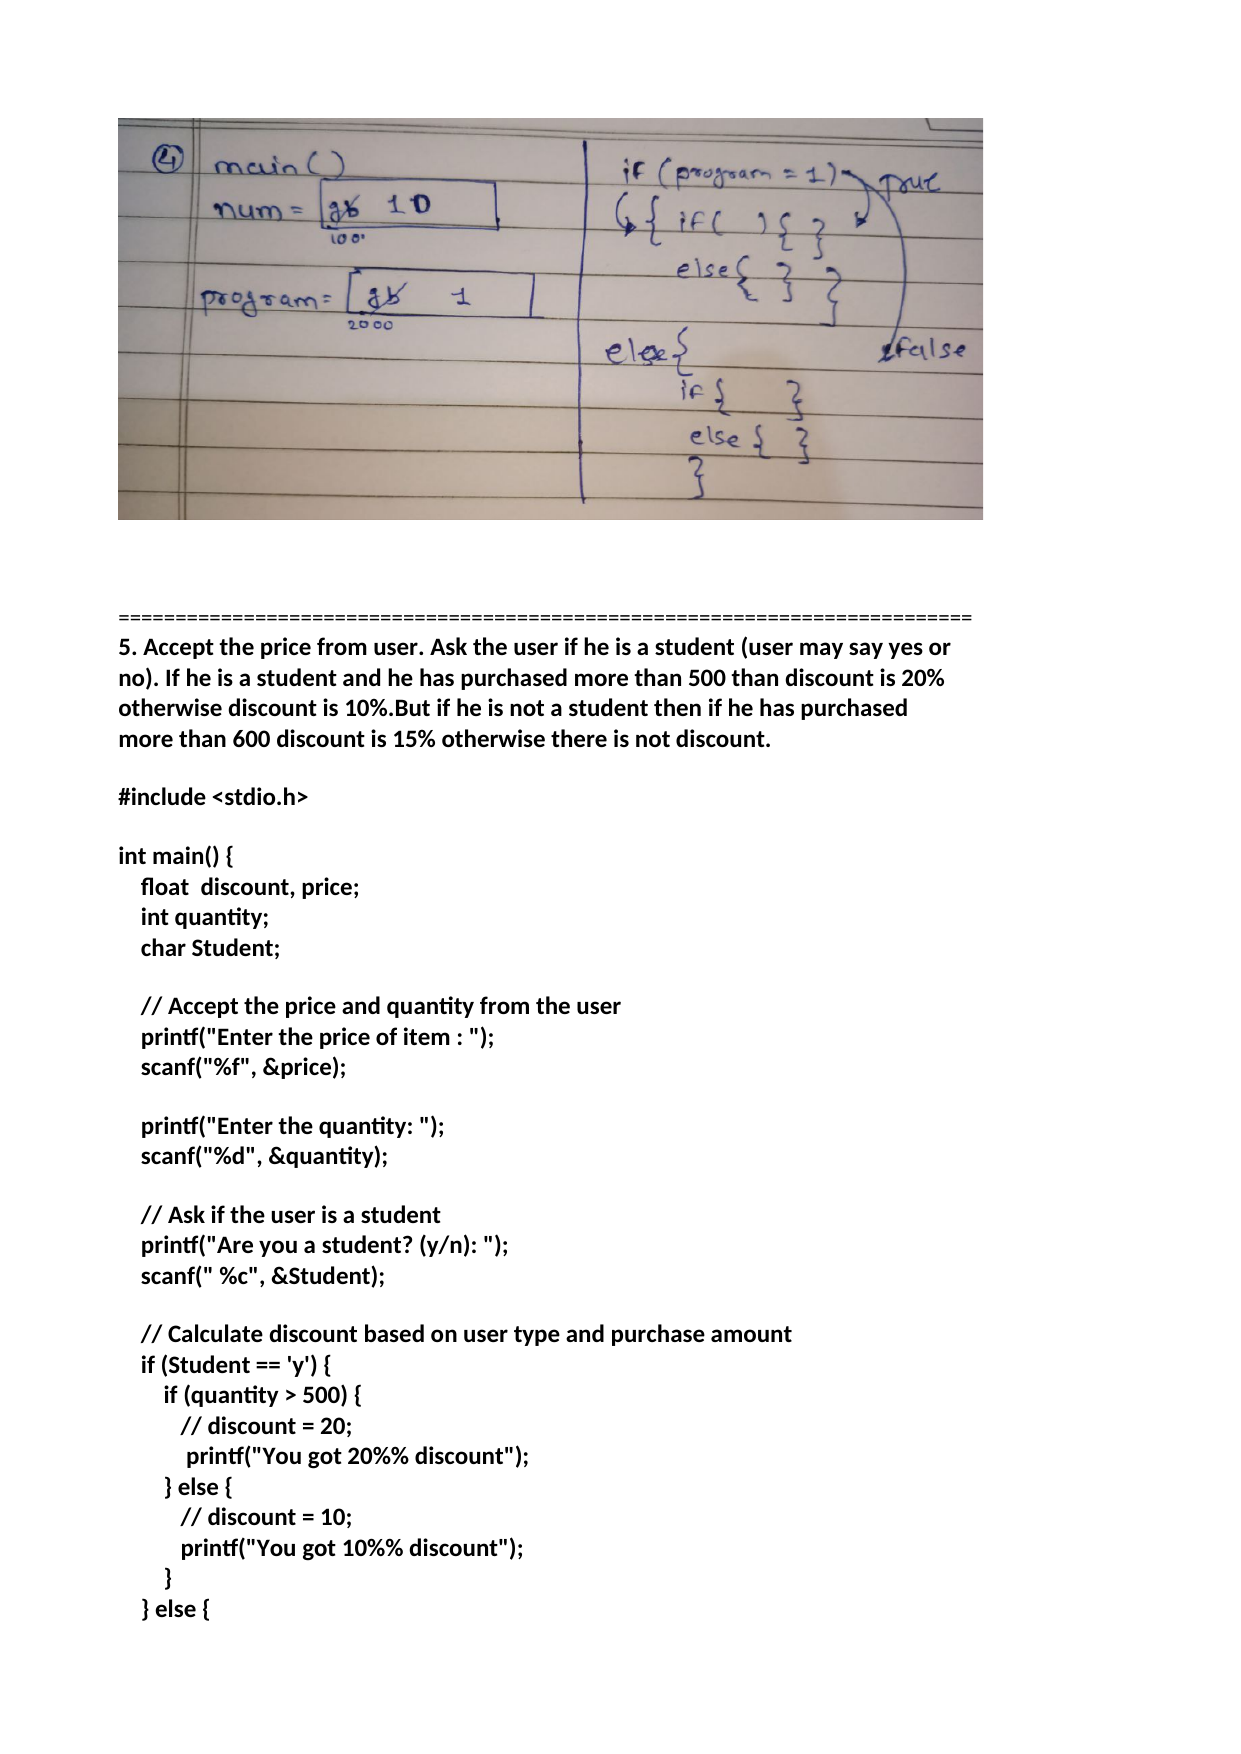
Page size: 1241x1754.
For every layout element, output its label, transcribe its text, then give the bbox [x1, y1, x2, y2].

text printf("You got 10%% discount"); [118, 1532, 1122, 1563]
text scanf("%d", &quantity); [118, 1140, 1122, 1171]
text more than 600 discount is 15% otherwise there is not discount. [118, 723, 1122, 753]
text printf("Enter the price of item : "); [118, 1021, 1122, 1051]
text // Accept the price and quantity from the user [118, 990, 1122, 1021]
text 5. Accept the price from user. Ask the user if he is a student (user may say yes or [118, 631, 1122, 662]
text int main() { [118, 840, 1122, 871]
text } else { [118, 1471, 1122, 1502]
text // discount = 20; [118, 1410, 1122, 1441]
text // discount = 10; [118, 1502, 1122, 1532]
text printf("Are you a student? (y/n): "); [118, 1229, 1122, 1260]
text #include <stdio.h> [118, 782, 1122, 812]
text printf("Enter the quantity: "); [118, 1110, 1122, 1140]
text } [118, 1563, 1122, 1593]
text // Calculate discount based on user type and purchase amount [118, 1318, 1122, 1349]
text // Ask if the user is a student [118, 1199, 1122, 1229]
text } else { [118, 1593, 1122, 1624]
text float discount, price; [118, 871, 1122, 901]
text otherwise discount is 10%.But if he is not a student then if he has purchased [118, 692, 1122, 723]
text if (quantity > 500) { [118, 1379, 1122, 1410]
text if (Student == 'y') { [118, 1349, 1122, 1379]
text =========================================================================== [118, 603, 1122, 631]
text scanf("%f", &price); [118, 1051, 1122, 1082]
text char Student; [118, 932, 1122, 962]
text printf("You got 20%% discount"); [118, 1441, 1122, 1471]
text int quantity; [118, 901, 1122, 932]
text no). If he is a student and he has purchased more than 500 than discount is 20% [118, 662, 1122, 692]
text scanf(" %c", &Student); [118, 1260, 1122, 1290]
